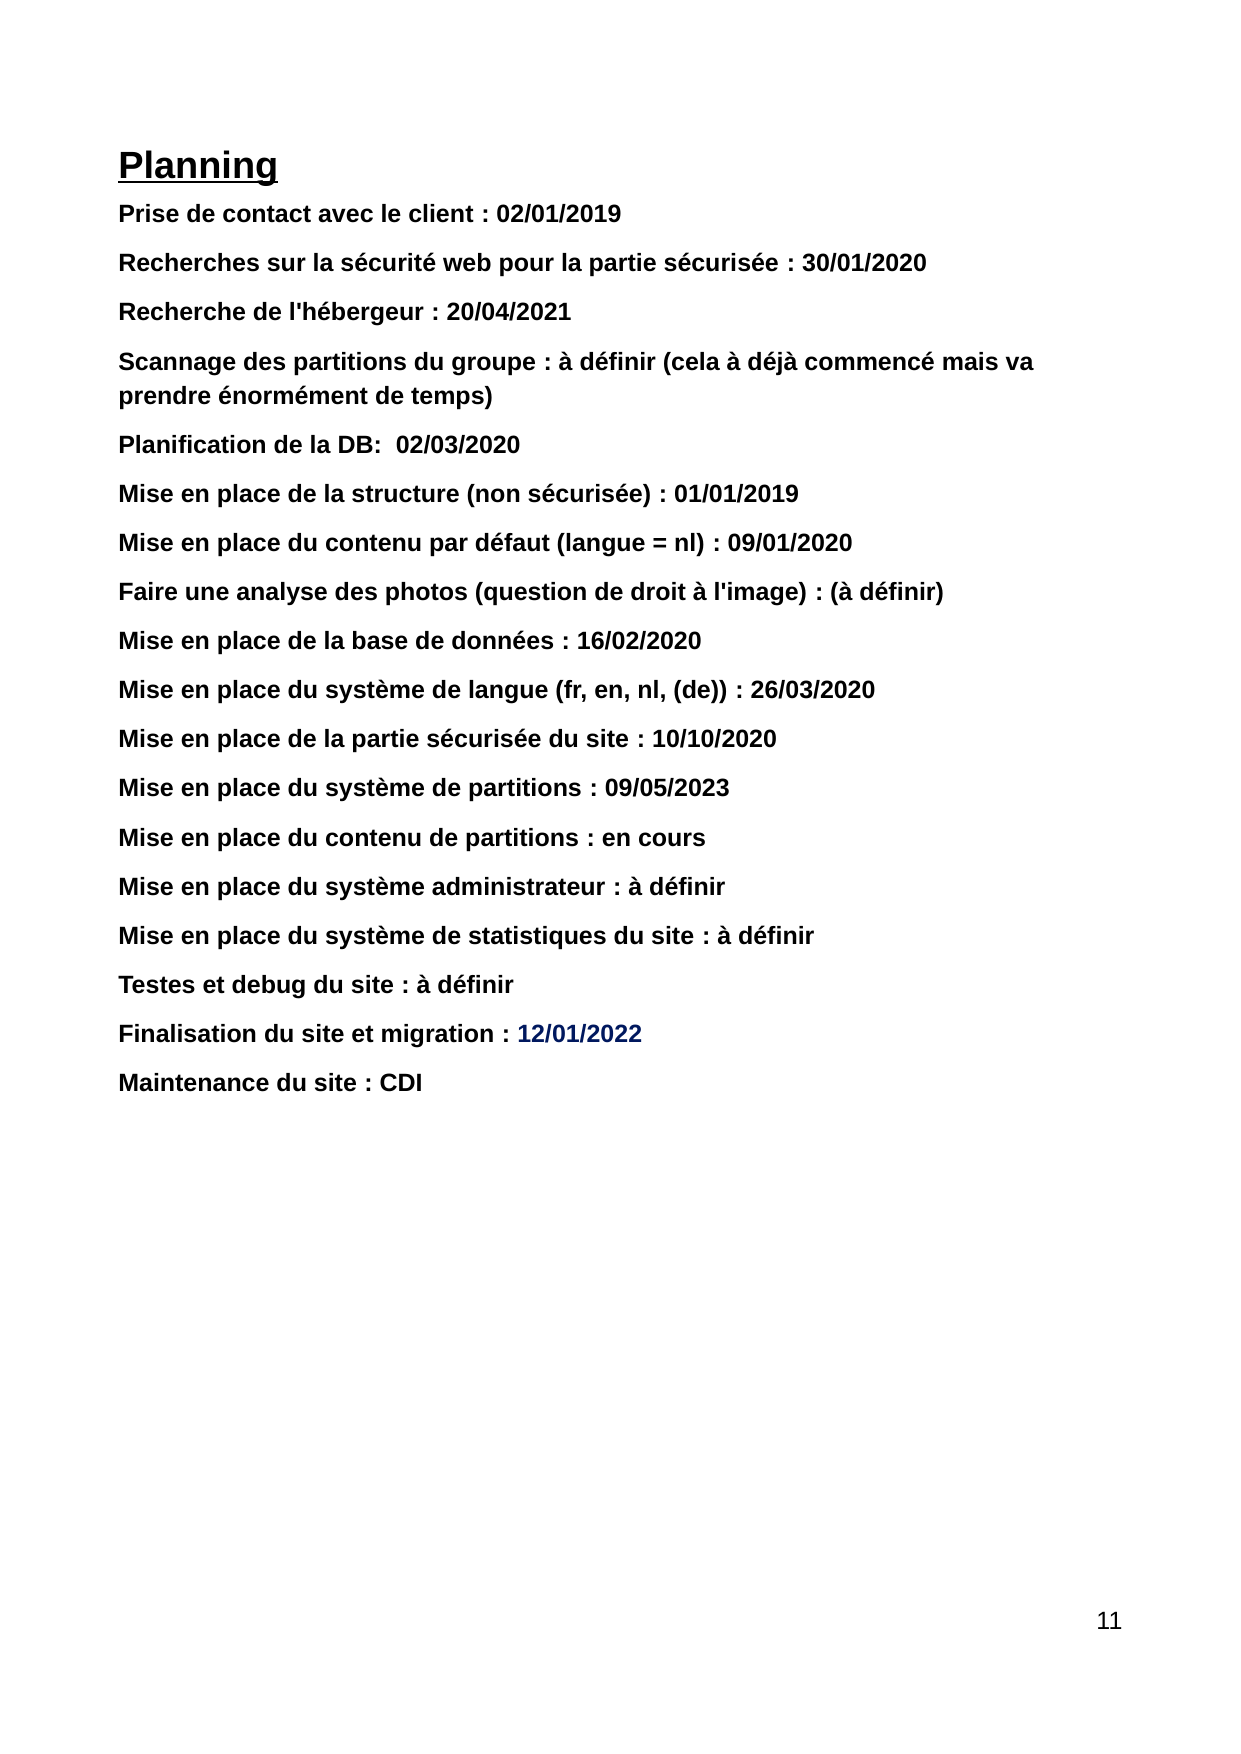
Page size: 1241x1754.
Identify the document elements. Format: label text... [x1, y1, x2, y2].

text Mise en place du contenu par défaut (langue = nl) : 09/01/2020 [118, 528, 1122, 557]
text Finalisation du site et migration : 12/01/2022 [118, 1019, 1122, 1047]
subtitle Planning [118, 143, 1122, 187]
text Maintenance du site : CDI [118, 1068, 1122, 1097]
text Scannage des partitions du groupe : à définir (cela à déjà commencé mais va prendre énormément de temps) [118, 346, 1122, 410]
text Mise en place du système de partitions : 09/05/2023 [118, 773, 1122, 802]
text Mise en place de la structure (non sécurisée) : 01/01/2019 [118, 479, 1122, 508]
text Mise en place de la partie sécurisée du site : 10/10/2020 [118, 724, 1122, 753]
text Planification de la DB: 02/03/2020 [118, 430, 1122, 459]
text Mise en place du système administrateur : à définir [118, 872, 1122, 900]
text Faire une analyse des photos (question de droit à l'image) : (à définir) [118, 577, 1122, 606]
text Mise en place du contenu de partitions : en cours [118, 822, 1122, 851]
text Testes et debug du site : à définir [118, 970, 1122, 998]
text Mise en place de la base de données : 16/02/2020 [118, 626, 1122, 655]
text Mise en place du système de statistiques du site : à définir [118, 921, 1122, 949]
text Recherches sur la sécurité web pour la partie sécurisée : 30/01/2020 [118, 248, 1122, 277]
text Recherche de l'hébergeur : 20/04/2021 [118, 297, 1122, 326]
text Mise en place du système de langue (fr, en, nl, (de)) : 26/03/2020 [118, 675, 1122, 704]
text Prise de contact avec le client : 02/01/2019 [118, 199, 1122, 228]
